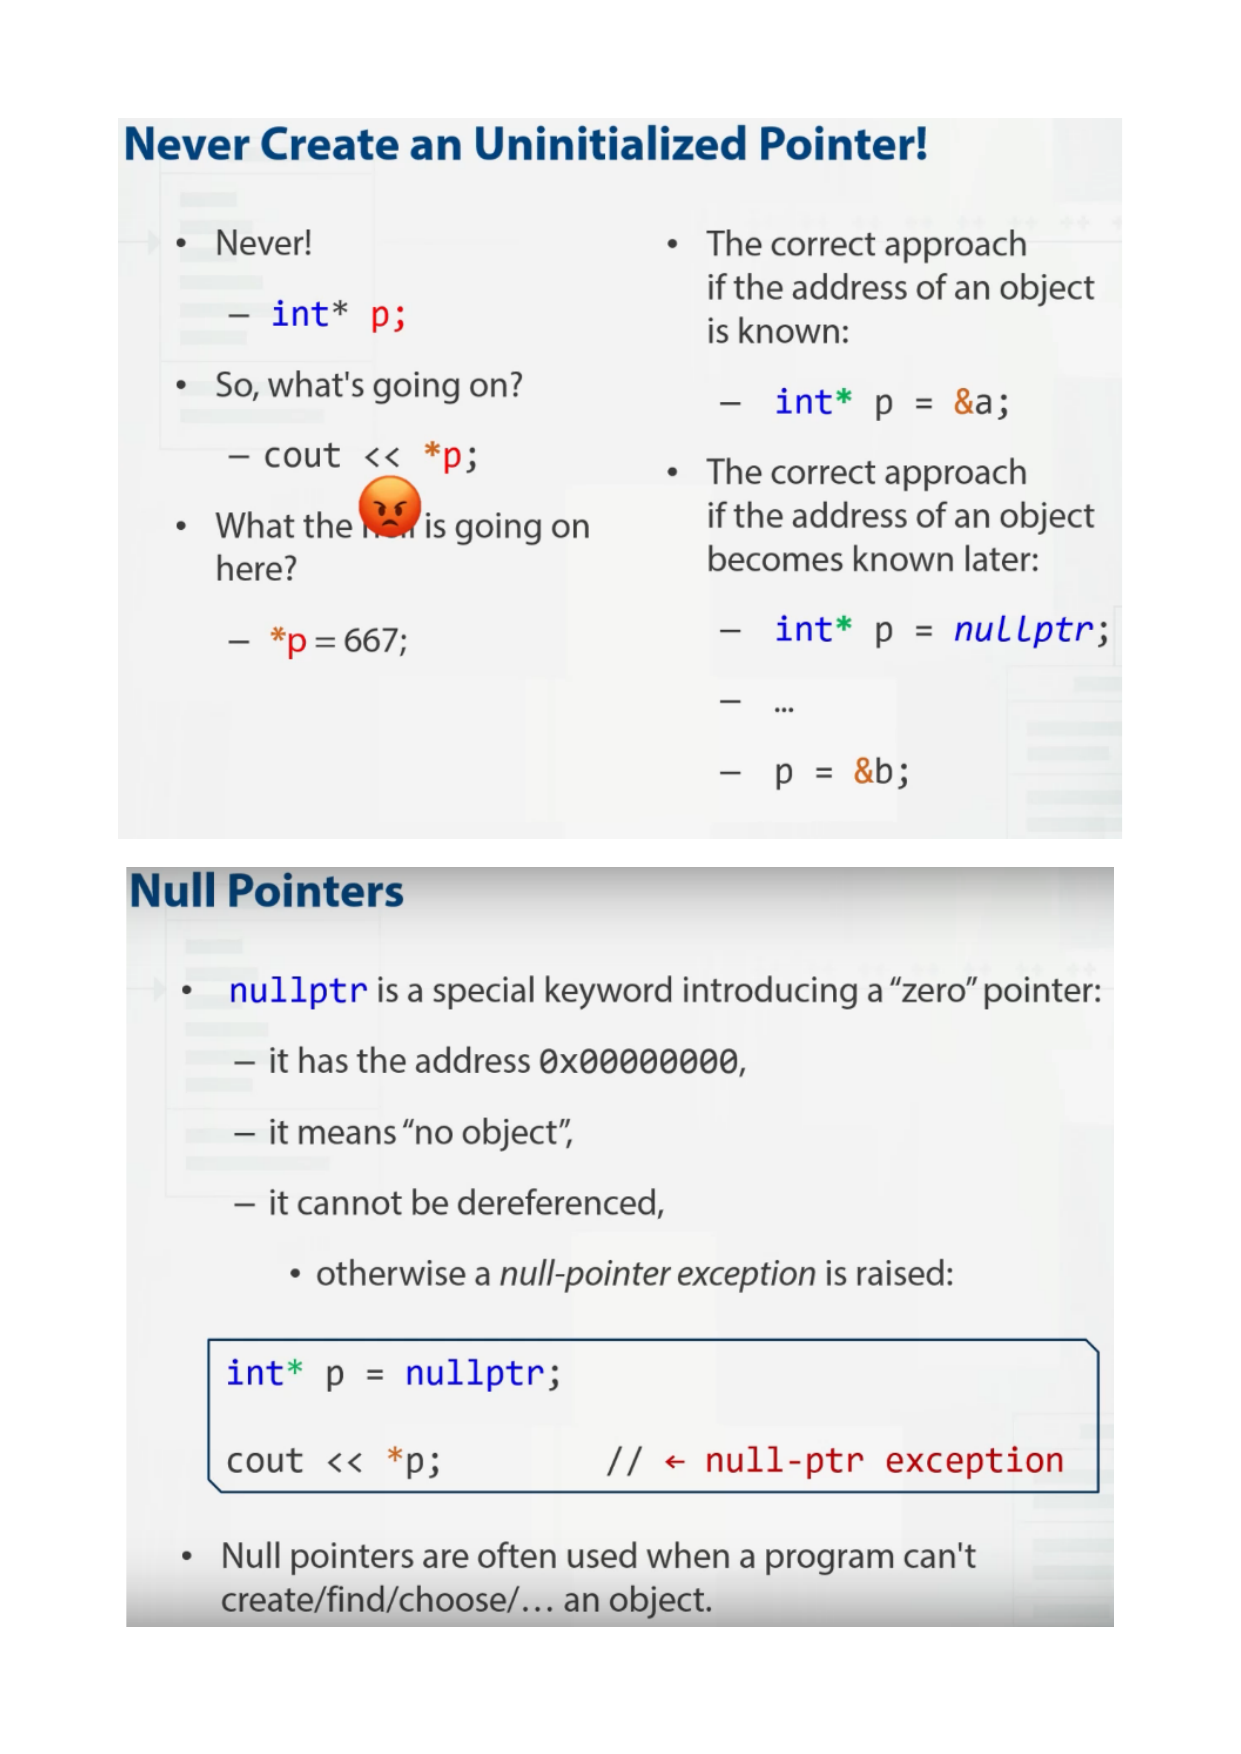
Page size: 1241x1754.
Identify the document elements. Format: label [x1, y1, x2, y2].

picture [126, 867, 1114, 1627]
picture [118, 118, 1123, 839]
